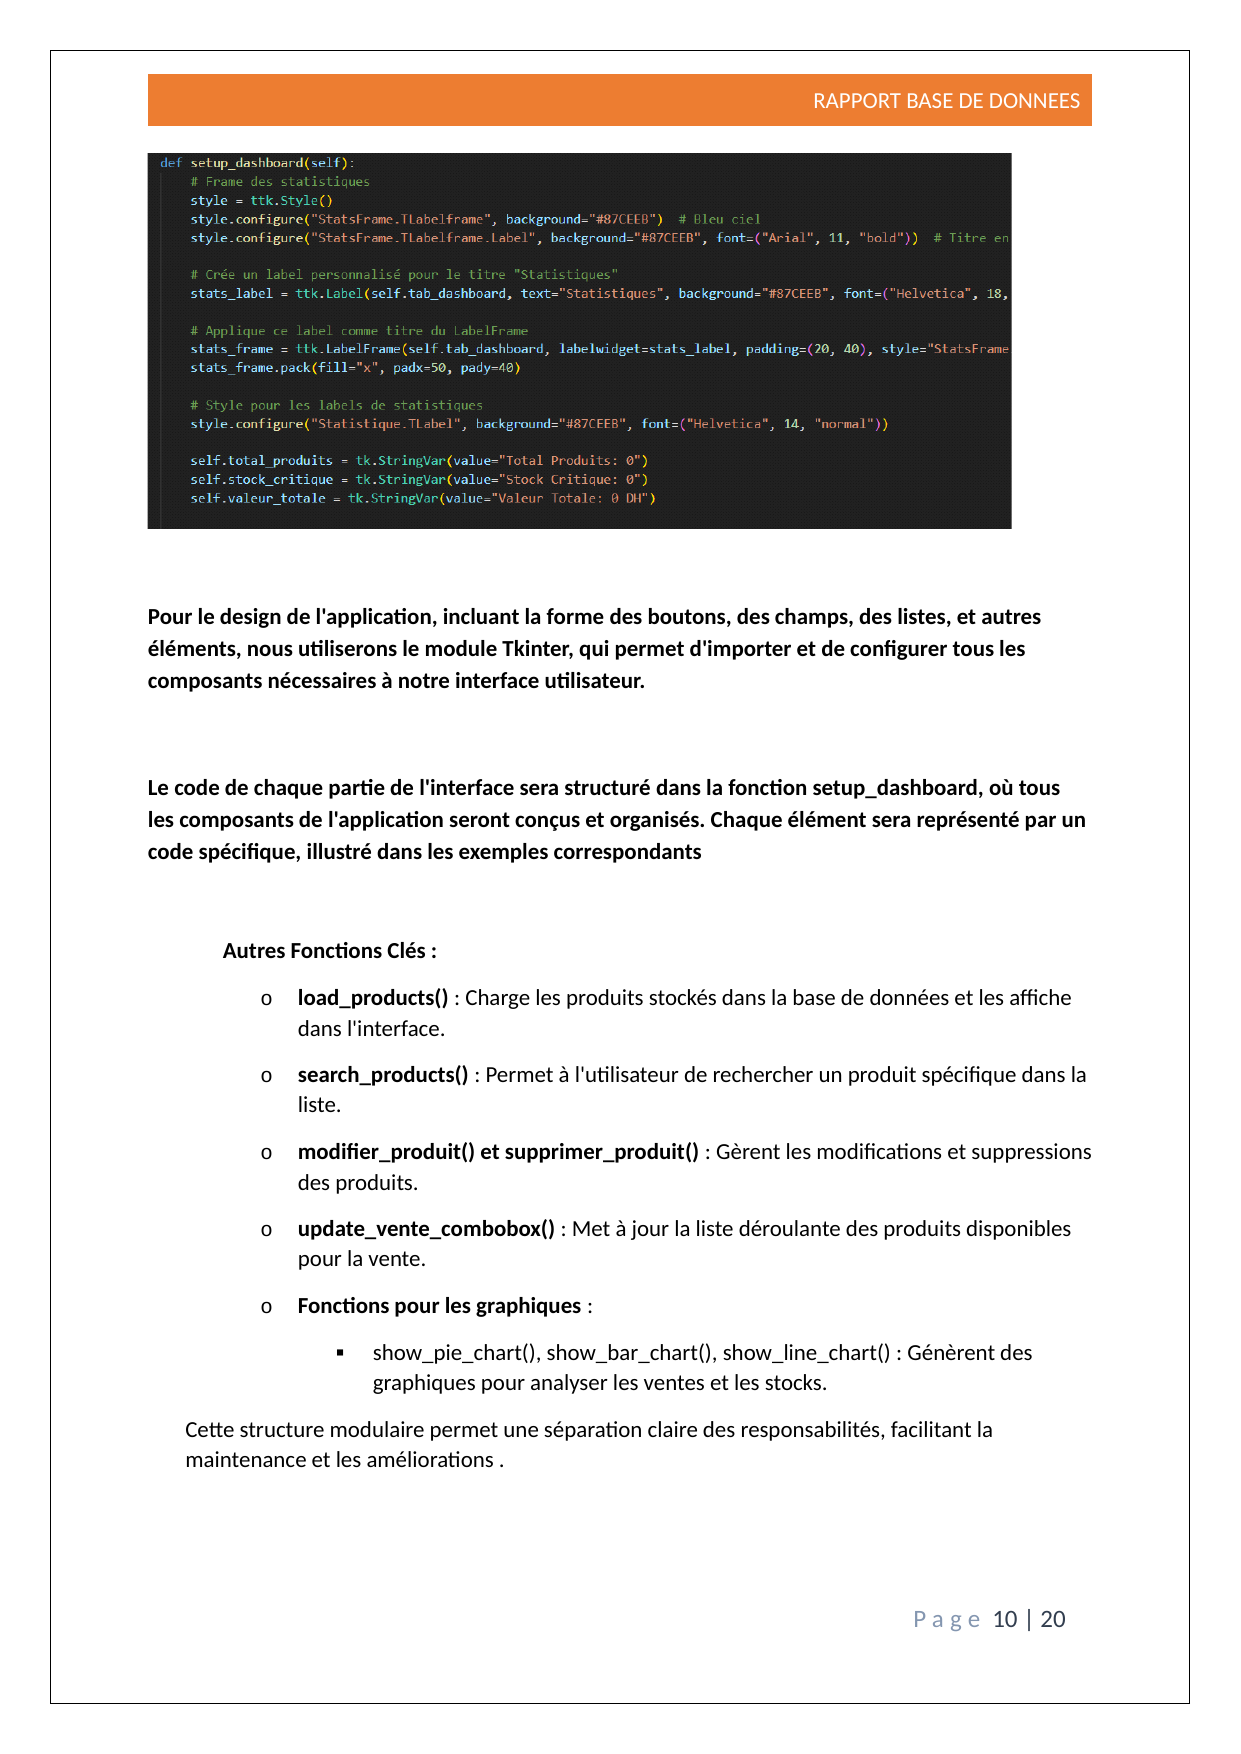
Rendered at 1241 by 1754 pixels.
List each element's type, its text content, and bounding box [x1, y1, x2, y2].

text Le code de chaque partie de l'interface sera structuré dans la fonction setup_dashboard, où tous les composants de l'application seront conçus et organisés. Chaque élément sera représenté par un code spécifique, illustré dans les exemples correspondants [148, 773, 1092, 865]
text Cette structure modulaire permet une séparation claire des responsabilités, facilitant la maintenance et les améliorations . [185, 1415, 1092, 1473]
text Pour le design de l'application, incluant la forme des boutons, des champs, des listes, et autres éléments, nous utiliserons le module Tkinter, qui permet d'importer et de configurer tous les composants nécessaires à notre interface utilisateur. [148, 602, 1092, 695]
list load_products() : Charge les produits stockés dans la base de données et les affiche dans l'interface. [260, 983, 1092, 1042]
list update_vente_combobox() : Met à jour la liste déroulante des produits disponibles pour la vente. [260, 1214, 1092, 1273]
list Fonctions pour les graphiques : [260, 1291, 1092, 1320]
list show_pie_chart(), show_bar_chart(), show_line_chart() : Génèrent des graphiques pour analyser les ventes et les stocks. [335, 1338, 1092, 1396]
list search_products() : Permet à l'utilisateur de rechercher un produit spécifique dans la liste. [260, 1060, 1092, 1119]
list modifier_produit() et supprimer_produit() : Gèrent les modifications et suppressions des produits. [260, 1137, 1092, 1196]
text Autres Fonctions Clés : [223, 937, 1092, 965]
